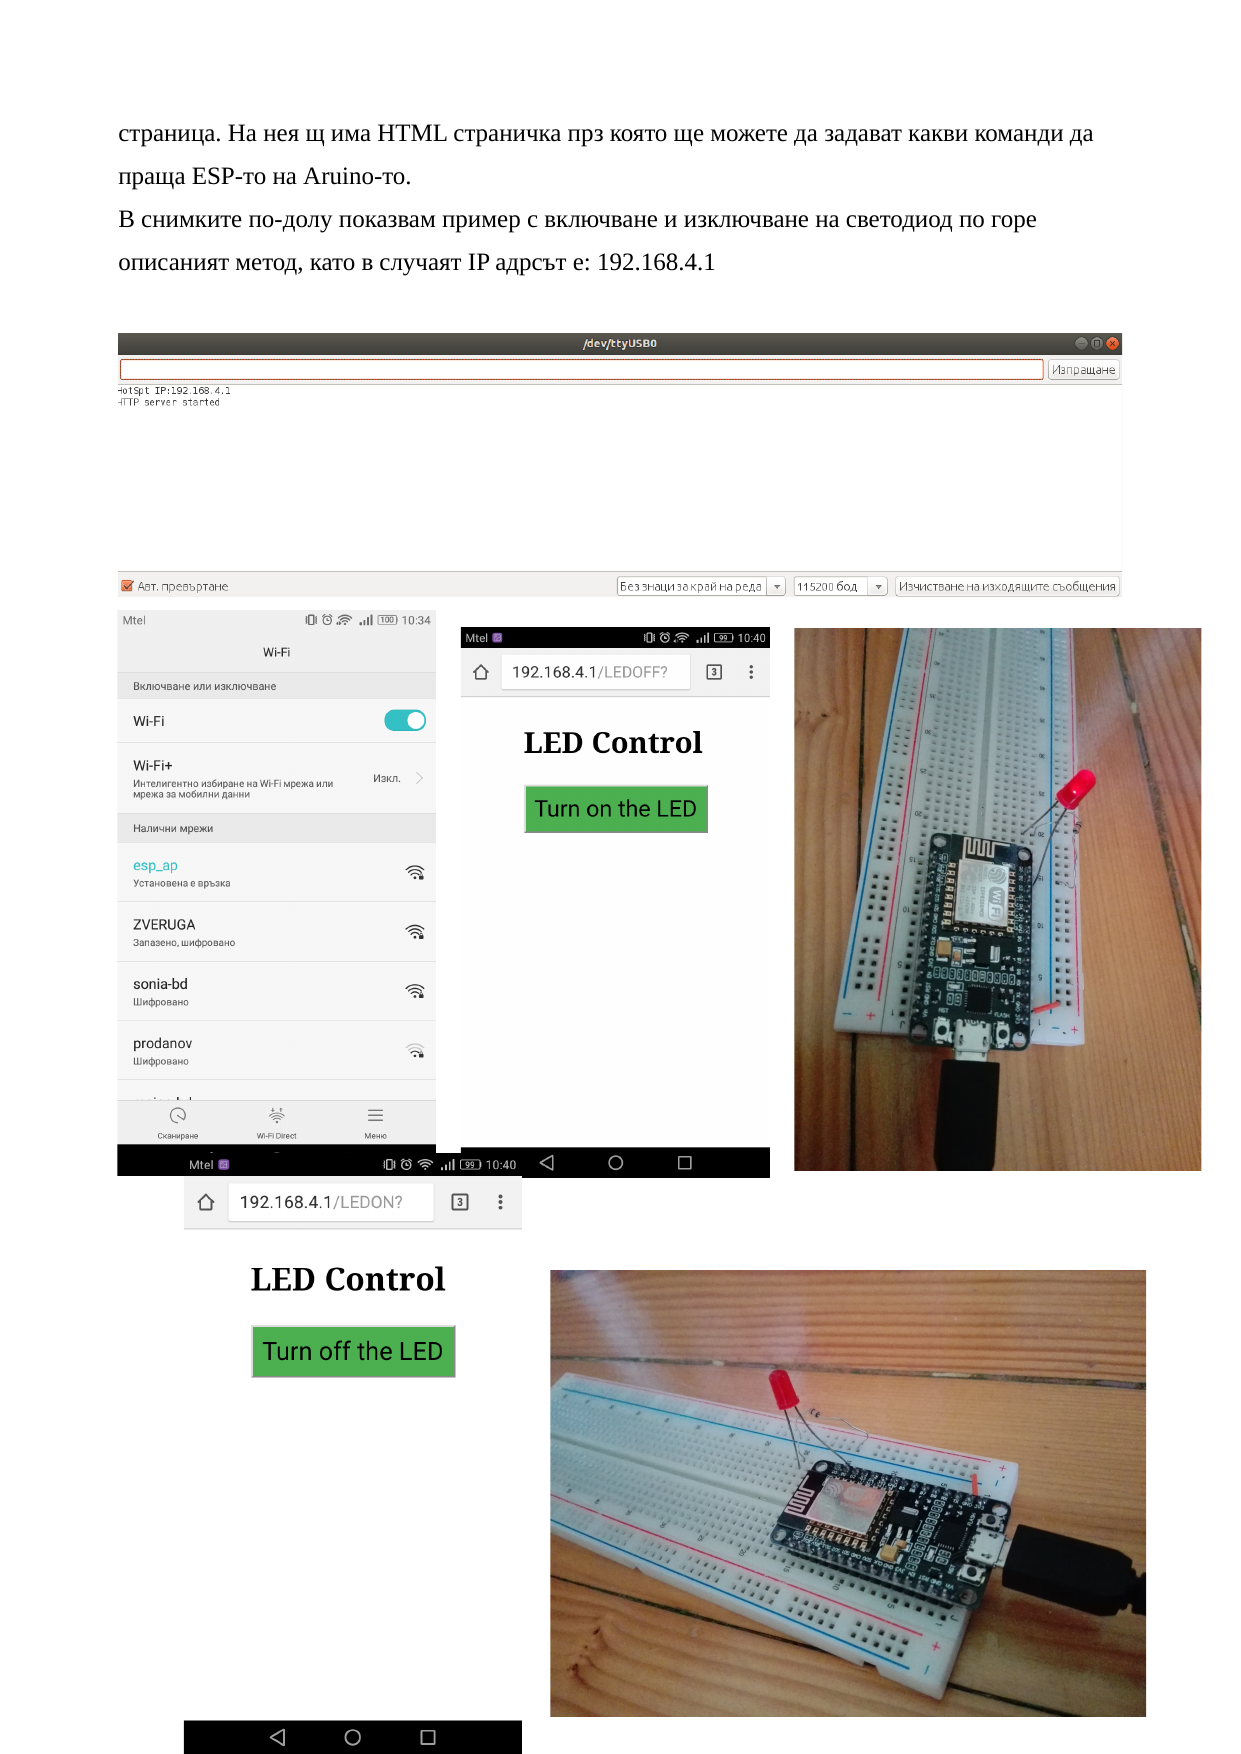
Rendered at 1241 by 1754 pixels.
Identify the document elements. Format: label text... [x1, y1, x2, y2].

picture [550, 1270, 1147, 1717]
picture [117, 610, 770, 1754]
picture [118, 333, 1123, 597]
text В снимките по-долу показвам пример с включване и изключване на светодиод по горе описаният метод, като в случаят IP адрсът е: 192.168.4.1 [118, 204, 1122, 276]
text страница. На нея щ има HTML страничка прз която ще можете да задават какви команди да праща ESP-то на Aruino-то. [118, 118, 1122, 190]
picture [794, 628, 1202, 1171]
